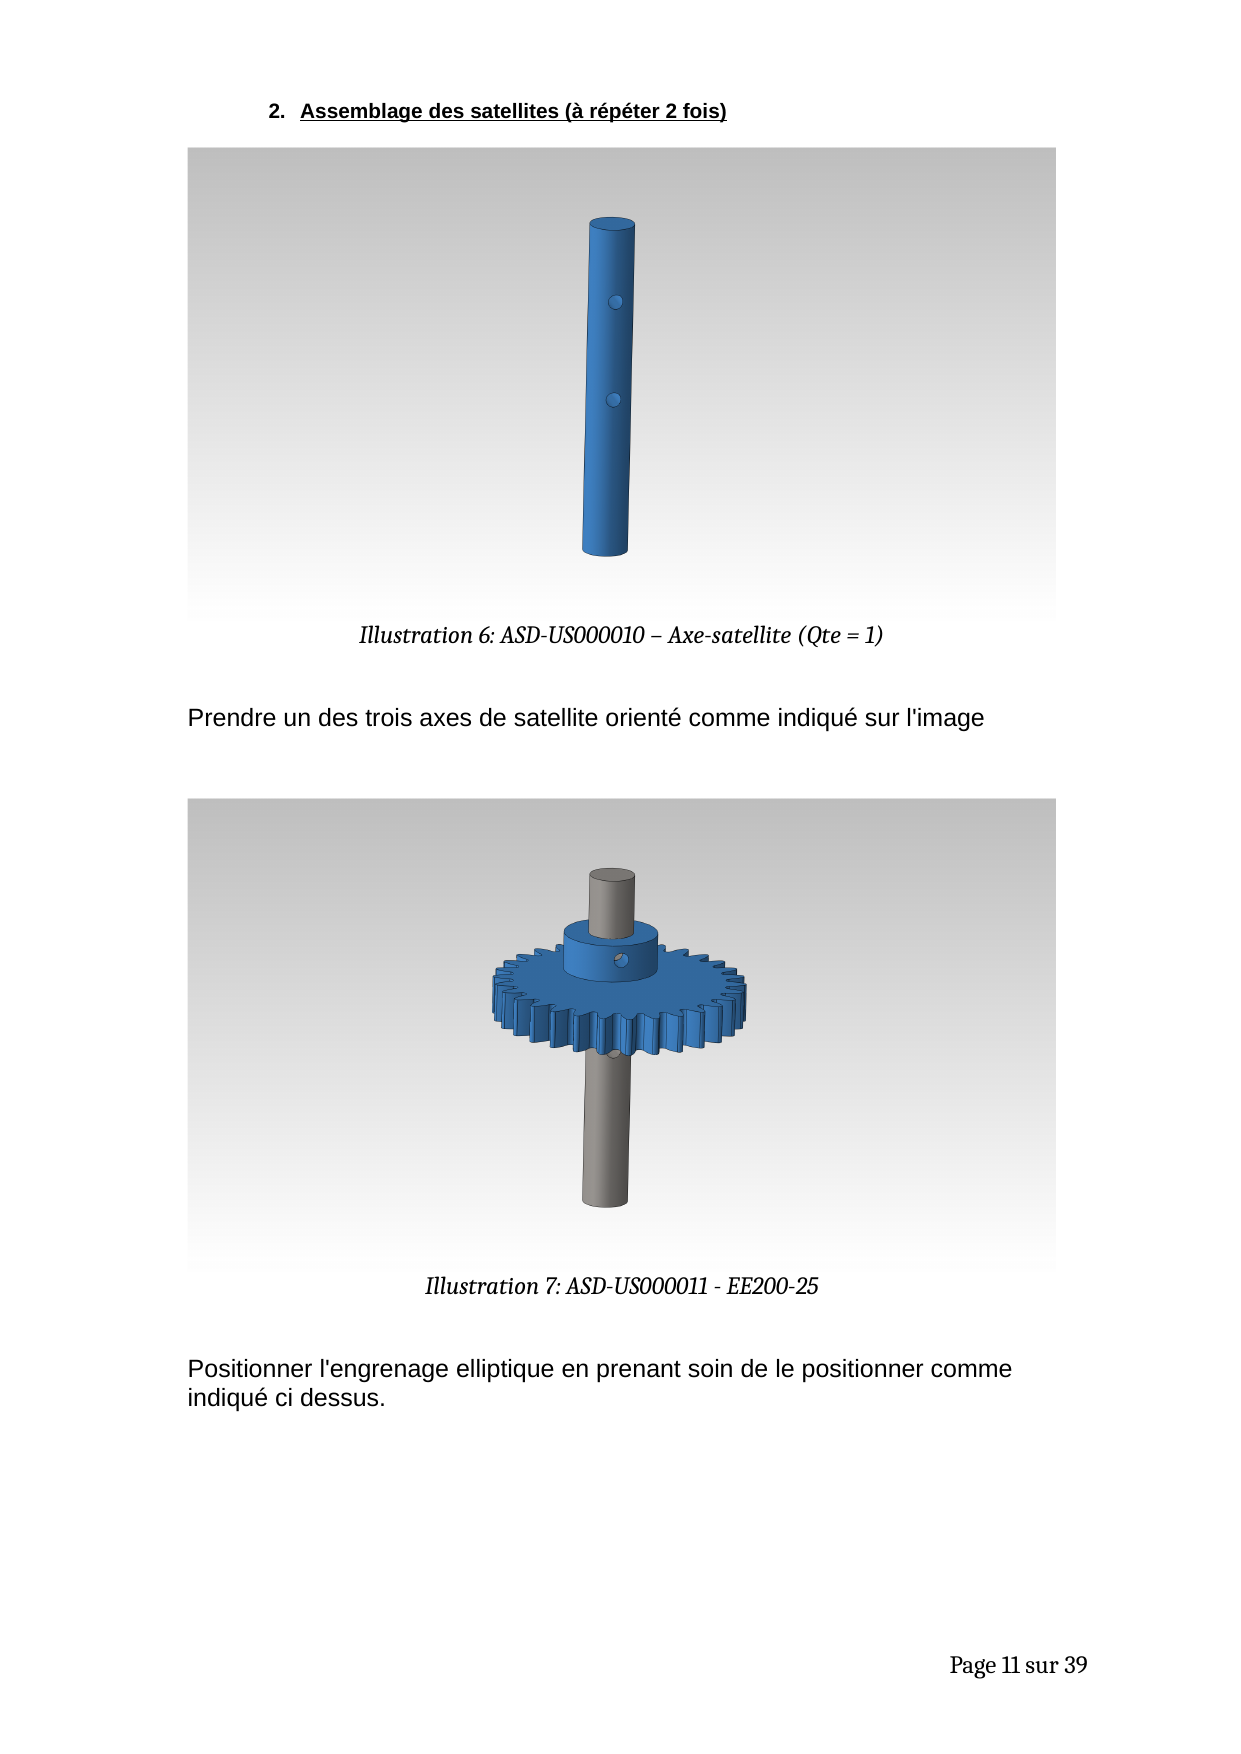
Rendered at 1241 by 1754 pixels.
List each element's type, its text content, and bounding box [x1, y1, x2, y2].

text Illustration 6: ASD-US000010 – Axe-satellite (Qte = 1) [187, 621, 1056, 650]
subtitle Assemblage des satellites (à répéter 2 fois) [262, 99, 1056, 123]
text Illustration 7: ASD-US000011 - EE200-25 [187, 1272, 1056, 1300]
picture [187, 798, 1056, 1272]
picture [187, 147, 1056, 621]
text Positionner l'engrenage elliptique en prenant soin de le positionner comme indiqué ci dessus. [187, 1354, 1056, 1412]
text Prendre un des trois axes de satellite orienté comme indiqué sur l'image [187, 703, 1056, 732]
